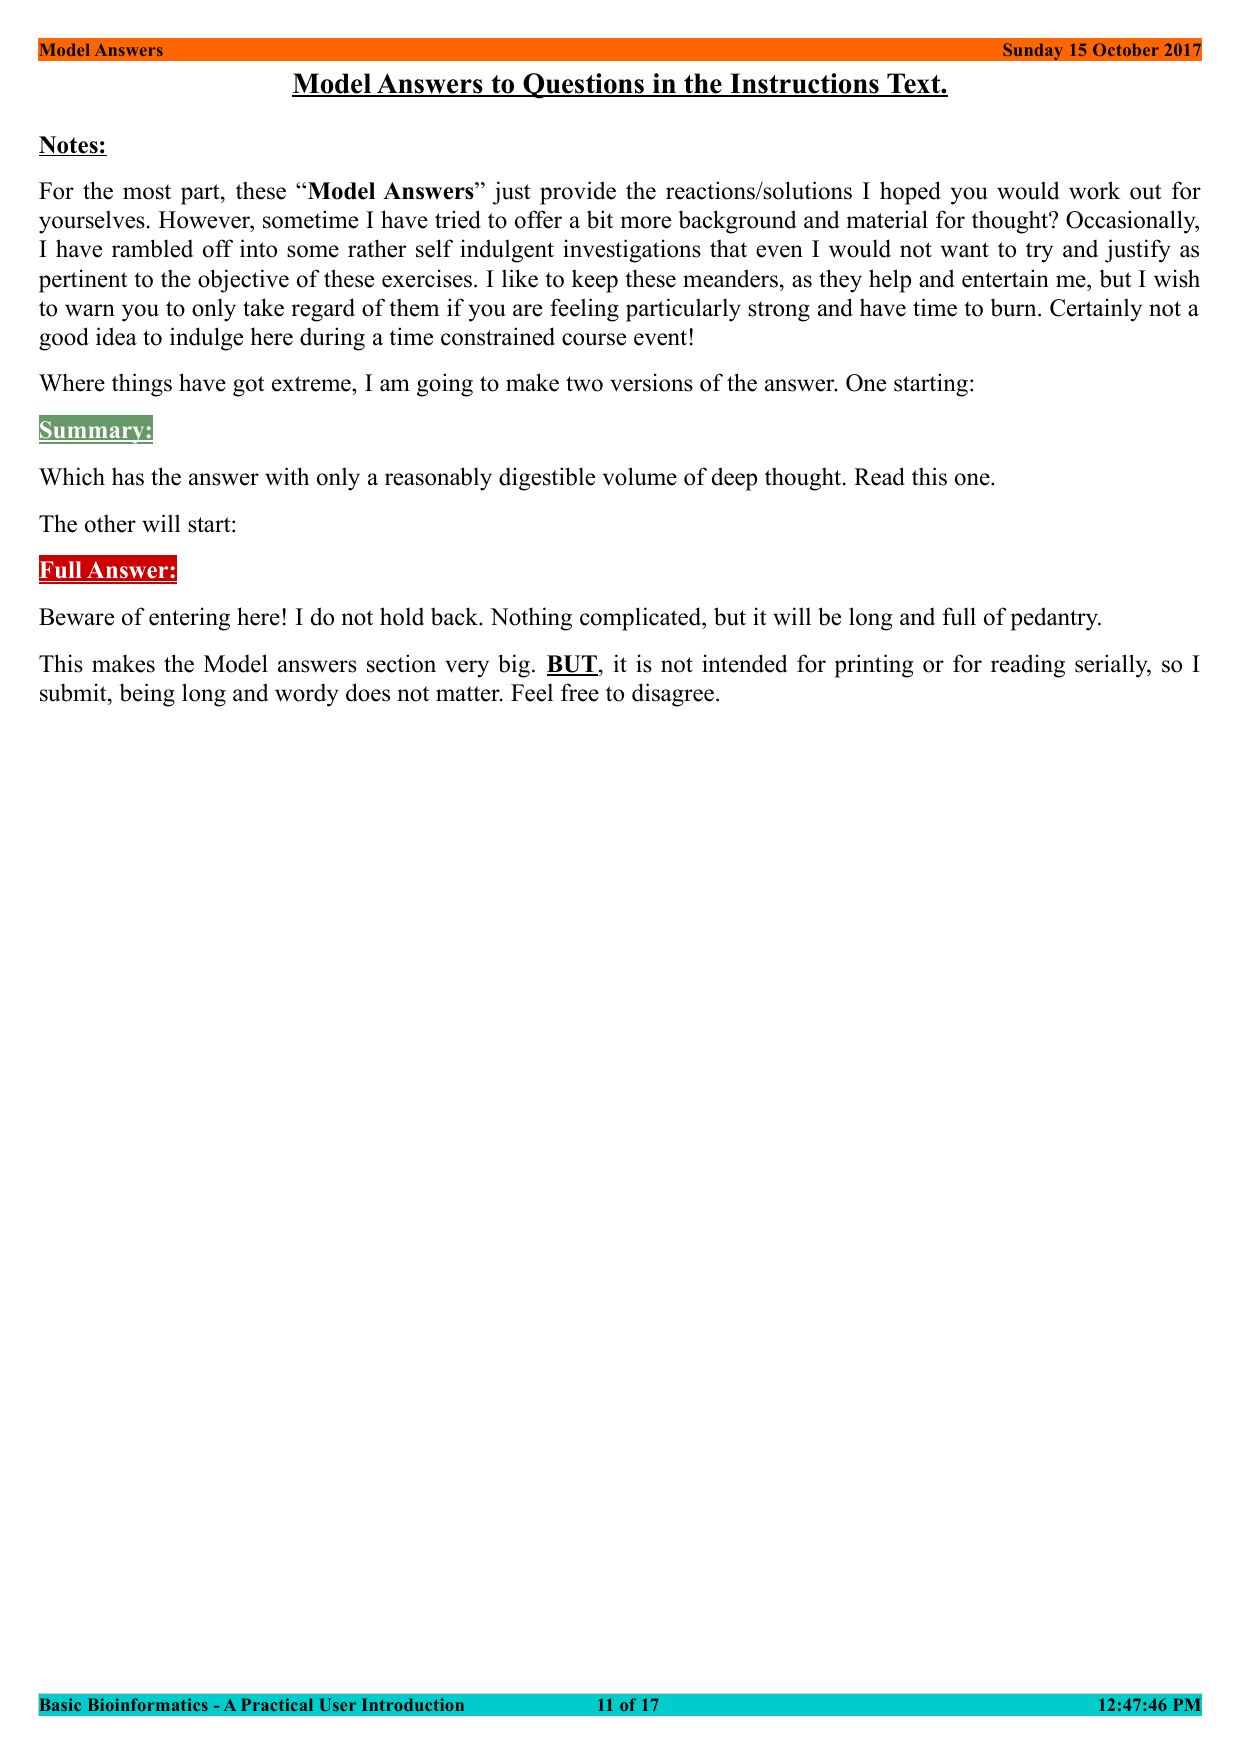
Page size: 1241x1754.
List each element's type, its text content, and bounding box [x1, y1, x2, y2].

text Summary: [38, 415, 1202, 444]
text The other will start: [38, 509, 1202, 538]
text This makes the Model answers section very big. BUT, it is not intended for printing or for reading serially, so I submit, being long and wordy does not matter. Feel free to disagree. [38, 649, 1202, 707]
text Where things have got extreme, I am going to make two versions of the answer. One starting: [38, 368, 1202, 397]
text Beware of entering here! I do not hold back. Nothing complicated, but it will be long and full of pedantry. [38, 602, 1202, 631]
text Which has the answer with only a reasonably digestible volume of deep thought. Read this one. [38, 462, 1202, 491]
text For the most part, these “Model Answers” just provide the reactions/solutions I hoped you would work out for yourselves. However, sometime I have tried to offer a bit more background and material for thought? Occasionally, I have rambled off into some rather self indulgent investigations that even I would not want to try and justify as pertinent to the objective of these exercises. I like to keep these meanders, as they help and entertain me, but I wish to warn you to only take regard of them if you are feeling particularly strong and have time to burn. Certainly not a good idea to indulge here during a time constrained course event! [38, 176, 1202, 351]
text Full Answer: [38, 555, 1202, 584]
text Model Answers to Questions in the Instructions Text. [38, 66, 1202, 100]
text Notes: [38, 129, 1202, 158]
